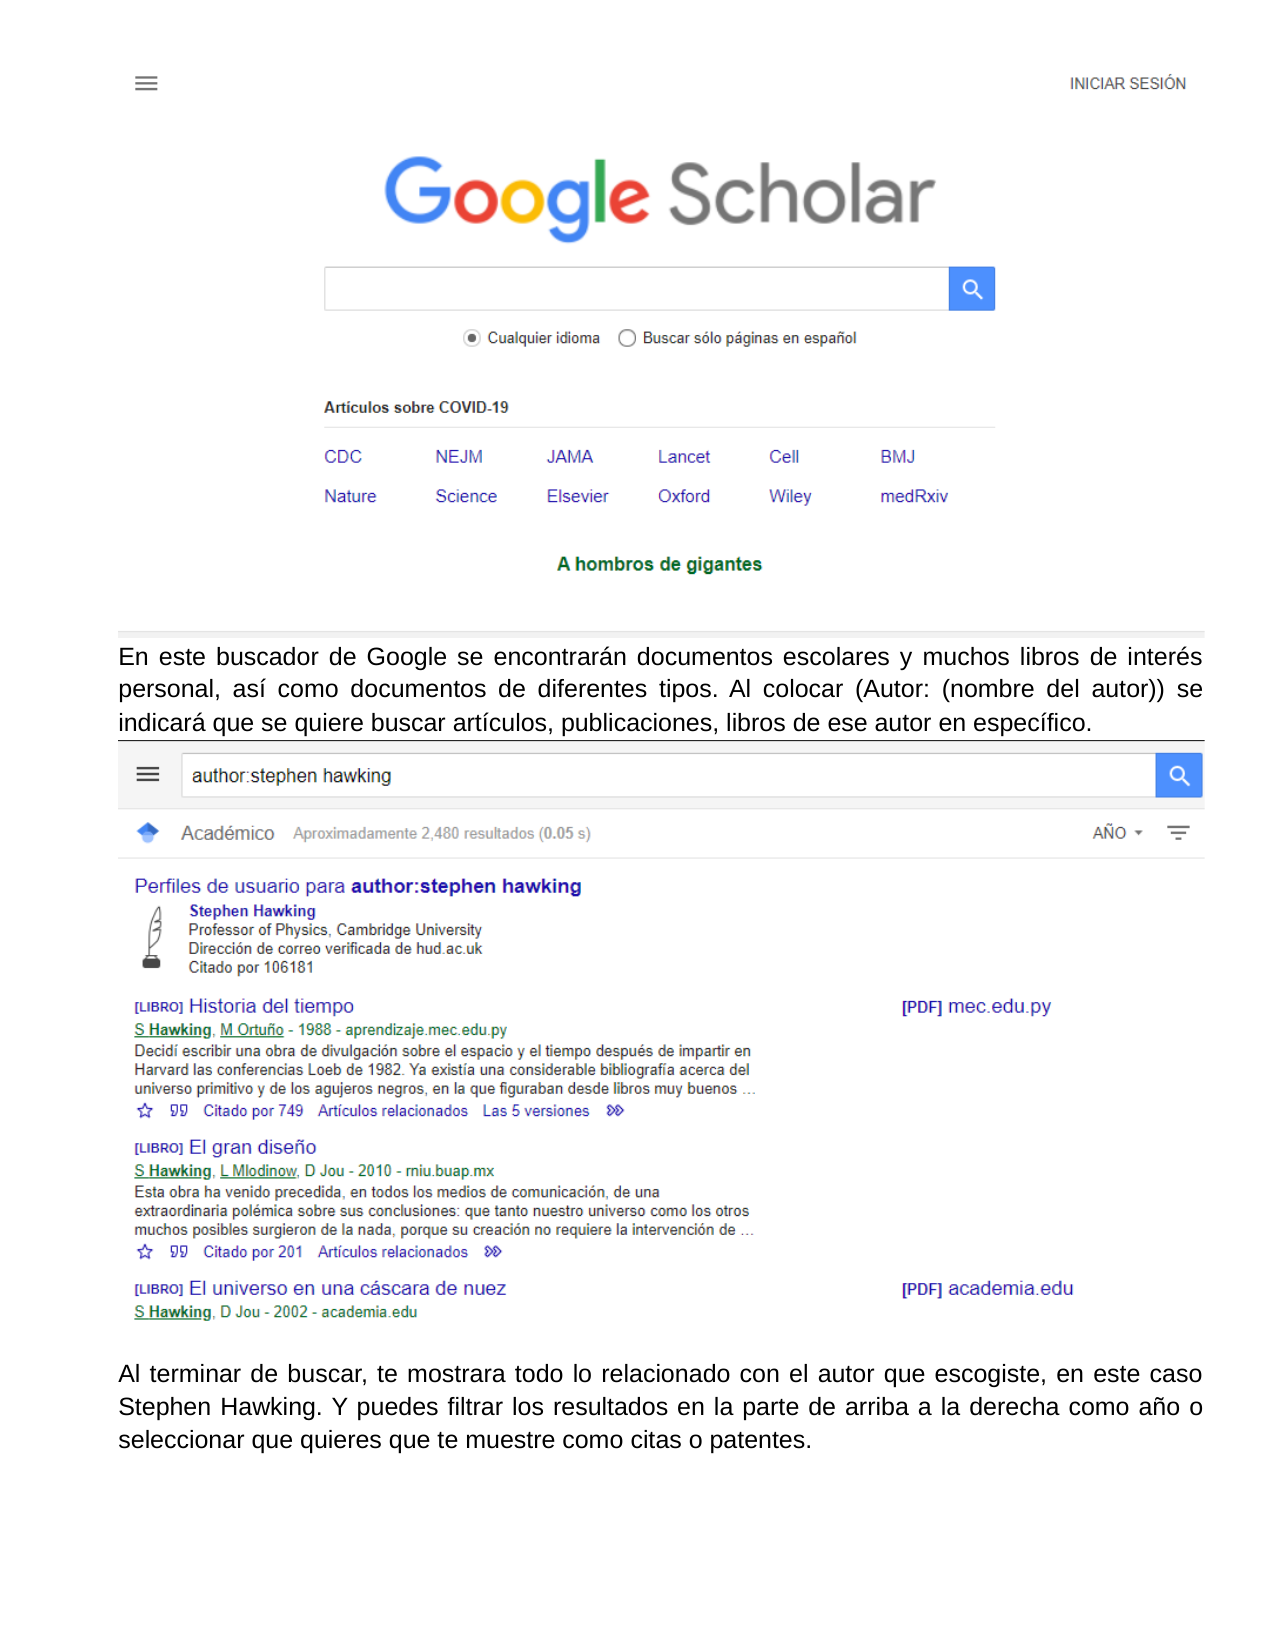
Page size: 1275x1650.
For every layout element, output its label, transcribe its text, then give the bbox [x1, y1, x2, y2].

text En este buscador de Google se encontrarán documentos escolares y muchos libros de interés personal, así como documentos de diferentes tipos. Al colocar (Autor: (nombre del autor)) se indicará que se quiere buscar artículos, publicaciones, libros de ese autor en específico. [118, 641, 1205, 736]
text Al terminar de buscar, te mostrara todo lo relacionado con el autor que escogiste, en este caso Stephen Hawking. Y puedes filtrar los resultados en la parte de arriba a la derecha como año o seleccionar que quieres que te muestre como citas o patentes. [118, 1359, 1205, 1454]
